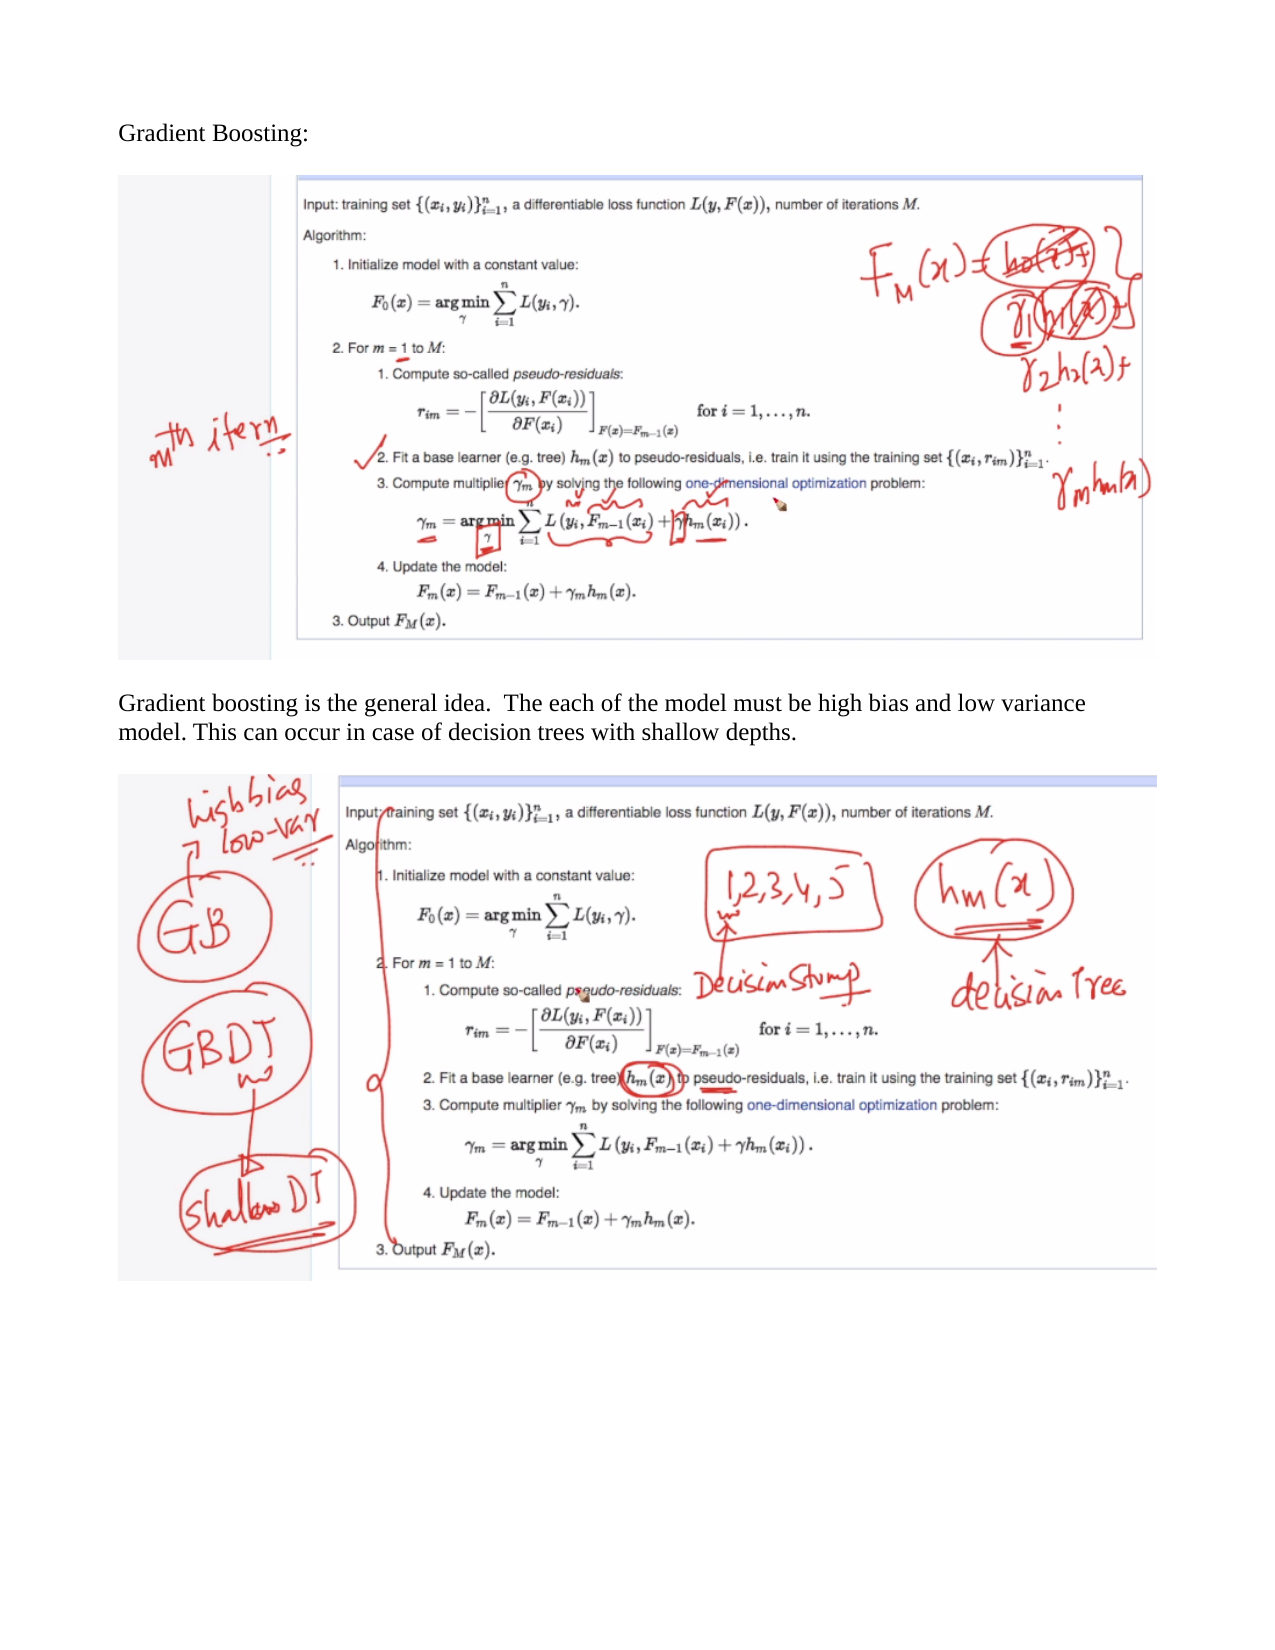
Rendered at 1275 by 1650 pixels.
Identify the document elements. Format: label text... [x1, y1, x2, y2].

text Gradient Boosting: [118, 118, 1157, 147]
text Gradient boosting is the general idea. The each of the model must be high bias and low variance model. This can occur in case of decision trees with shallow depths. [118, 688, 1157, 746]
picture [118, 774, 1157, 1281]
picture [118, 175, 1157, 660]
